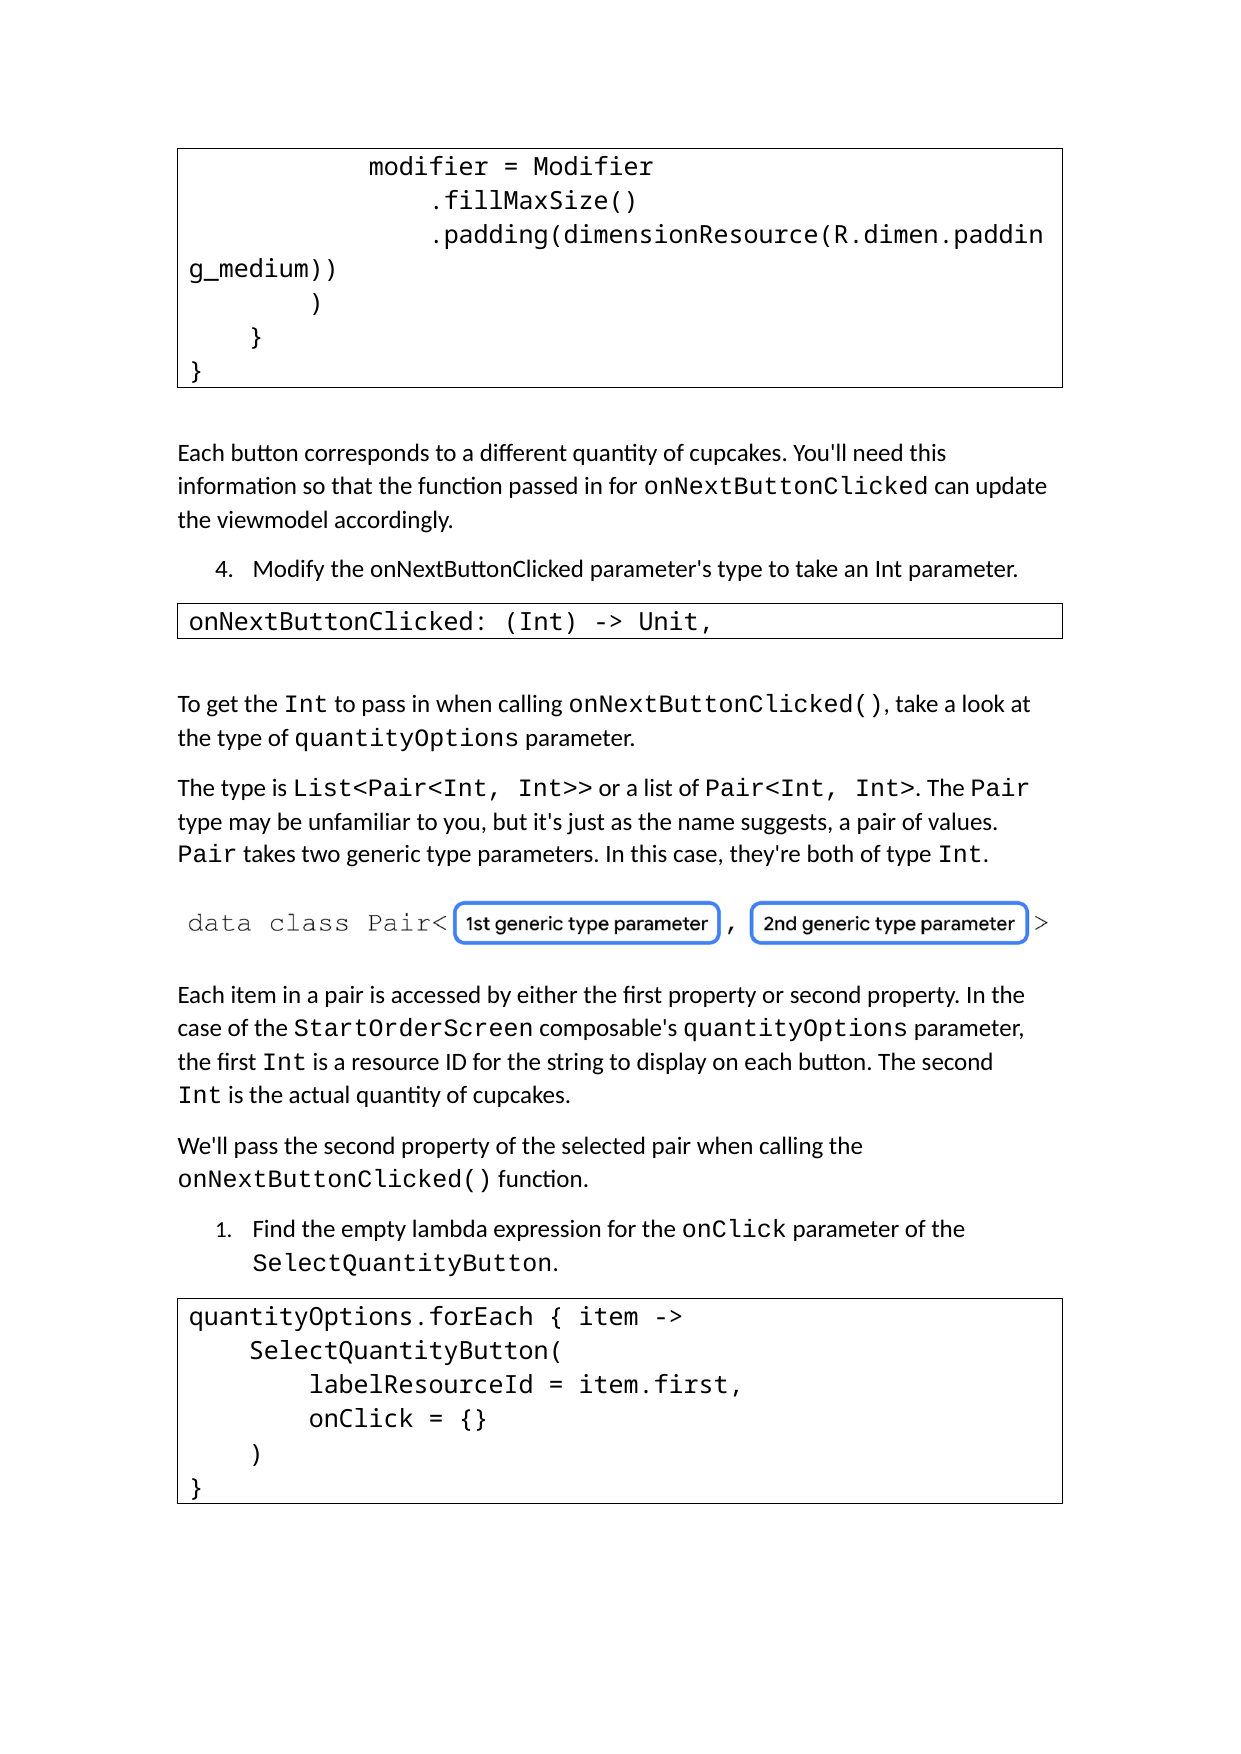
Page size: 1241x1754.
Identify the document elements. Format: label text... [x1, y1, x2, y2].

list Modify the onNextButtonClicked parameter's type to take an Int parameter. [215, 553, 1063, 584]
table_header onNextButtonClicked: (Int) -> Unit, [178, 604, 1062, 637]
text We'll pass the second property of the selected pair when calling the onNextButtonClicked() function. [177, 1130, 1063, 1194]
text Each item in a pair is accessed by either the first property or second property. In the case of the StartOrderScreen composable's quantityOptions parameter, the first Int is a resource ID for the string to display on each button. The second Int is the actual quantity of cupcakes. [177, 979, 1063, 1111]
list Find the empty lambda expression for the onClick parameter of the SelectQuantityButton. [215, 1213, 1063, 1279]
text To get the Int to pass in when calling onNextButtonClicked(), take a look at the type of quantityOptions parameter. [177, 688, 1063, 753]
table_header quantityOptions.forEach { item -> SelectQuantityButton( labelResourceId = item.first, onClick = {} ) } [178, 1299, 1062, 1503]
text The type is List<Pair<Int, Int>> or a list of Pair<Int, Int>. The Pair type may be unfamiliar to you, but it's just as the name suggests, a pair of values. Pair takes two generic type parameters. In this case, they're both of type Int. [177, 772, 1063, 870]
text Each button corresponds to a different quantity of cupcakes. You'll need this information so that the function passed in for onNextButtonClicked can update the viewmodel accordingly. [177, 437, 1063, 534]
table_header modifier = Modifier .fillMaxSize() .padding(dimensionResource(R.dimen.padding_medium)) ) } } [178, 149, 1062, 387]
